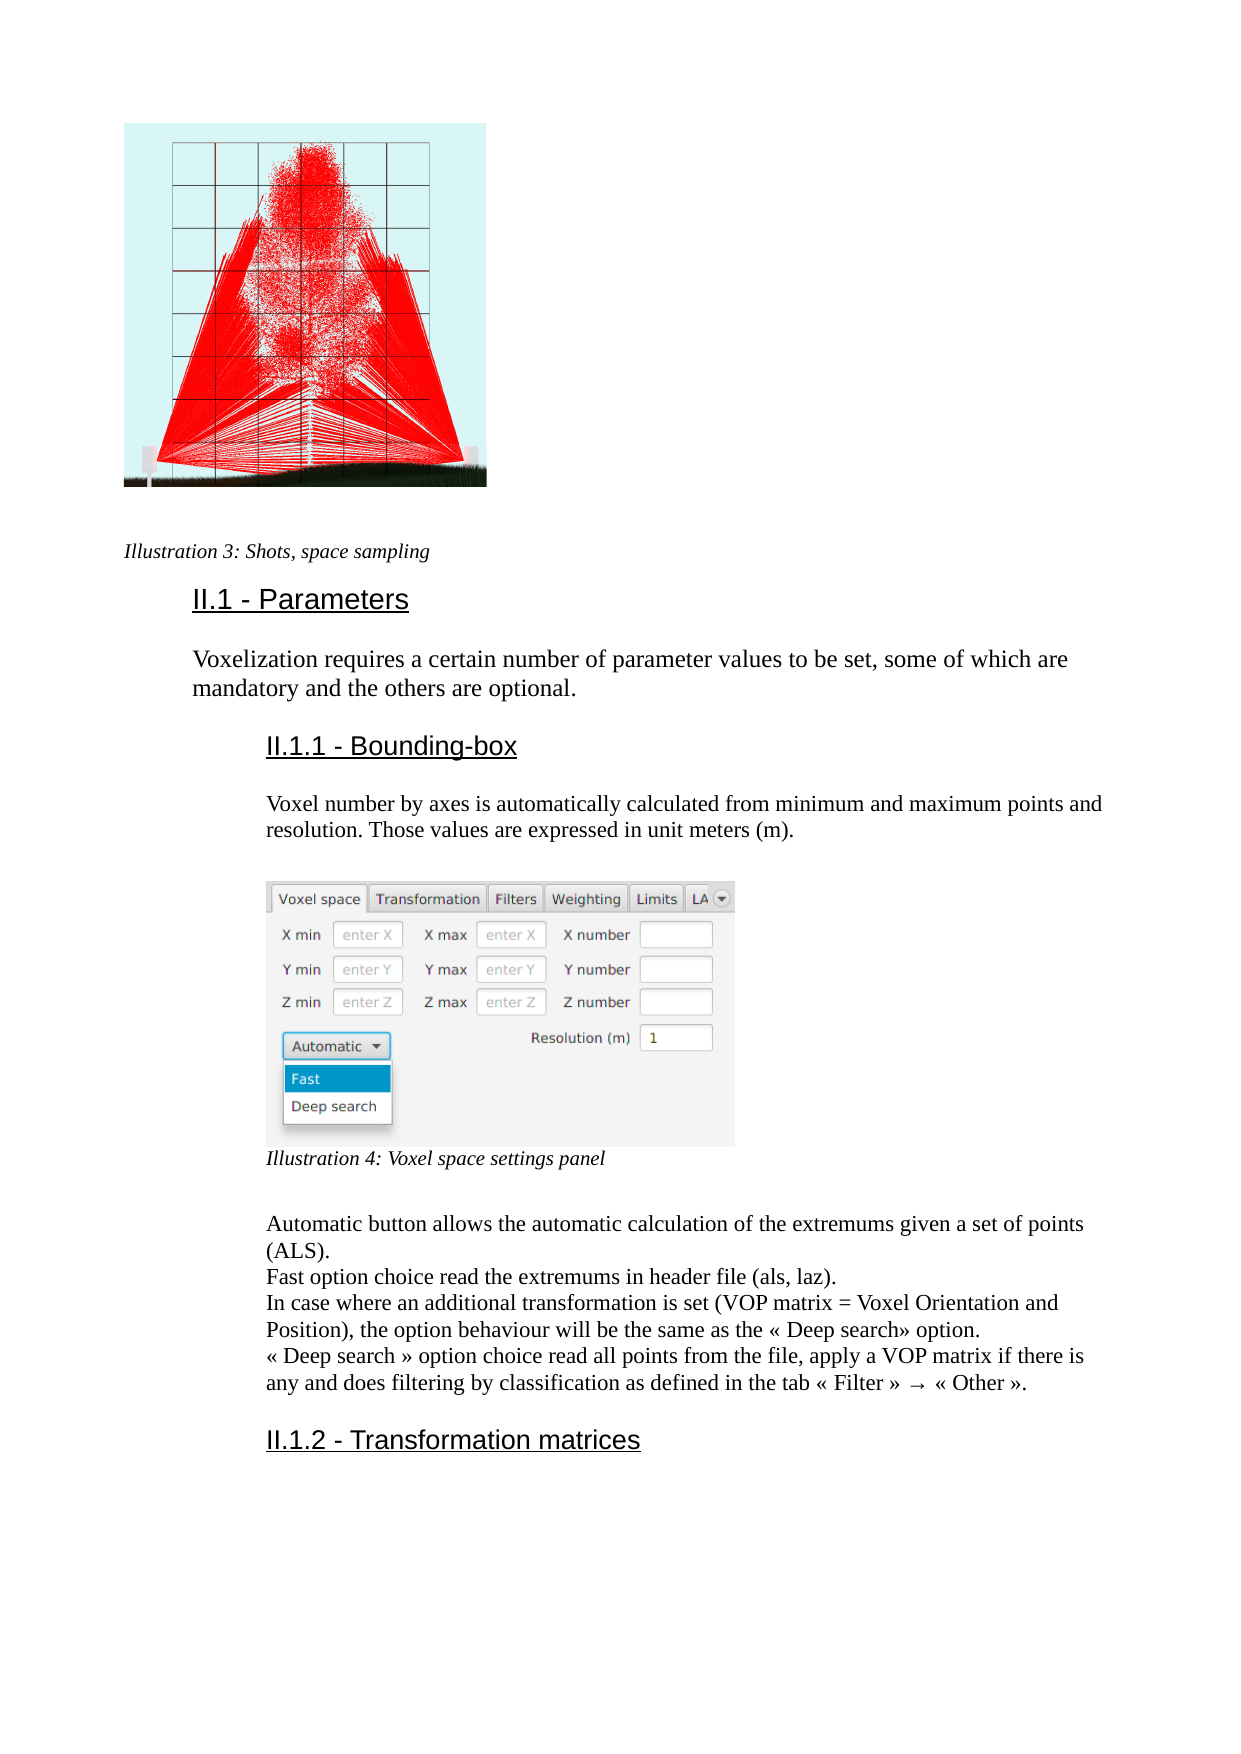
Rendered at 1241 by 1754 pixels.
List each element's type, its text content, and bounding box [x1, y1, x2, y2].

table_cell Illustration 3: Shots, space sampling [118, 521, 620, 582]
text Voxelization requires a certain number of parameter values to be set, some of which are mandatory and the others are optional. [192, 644, 1122, 701]
table_cell [620, 521, 1122, 582]
text Fast option choice read the extremums in header file (als, laz). [266, 1263, 1122, 1289]
subtitle II.1.2 - Transformation matrices [266, 1424, 1122, 1455]
text Automatic button allows the automatic calculation of the extremums given a set of points (ALS). [266, 1210, 1122, 1263]
text In case where an additional transformation is set (VOP matrix = Voxel Orientation and Position), the option behaviour will be the same as the « Deep search» option. [266, 1289, 1122, 1342]
text Voxel number by axes is automatically calculated from minimum and maximum points and resolution. Those values are expressed in unit meters (m). [266, 790, 1122, 843]
table_cell [118, 118, 620, 521]
picture [123, 123, 487, 487]
picture [265, 881, 735, 1147]
table_cell [620, 118, 1122, 521]
text « Deep search » option choice read all points from the file, apply a VOP matrix if there is any and does filtering by classification as defined in the tab « Filter » → « Other ». [266, 1342, 1122, 1395]
subtitle II.1.1 - Bounding-box [266, 730, 1122, 761]
table_header [118, 1170, 1122, 1210]
subtitle II.1 - Parameters [192, 582, 1122, 615]
text Illustration 4: Voxel space settings panel [266, 1147, 735, 1170]
